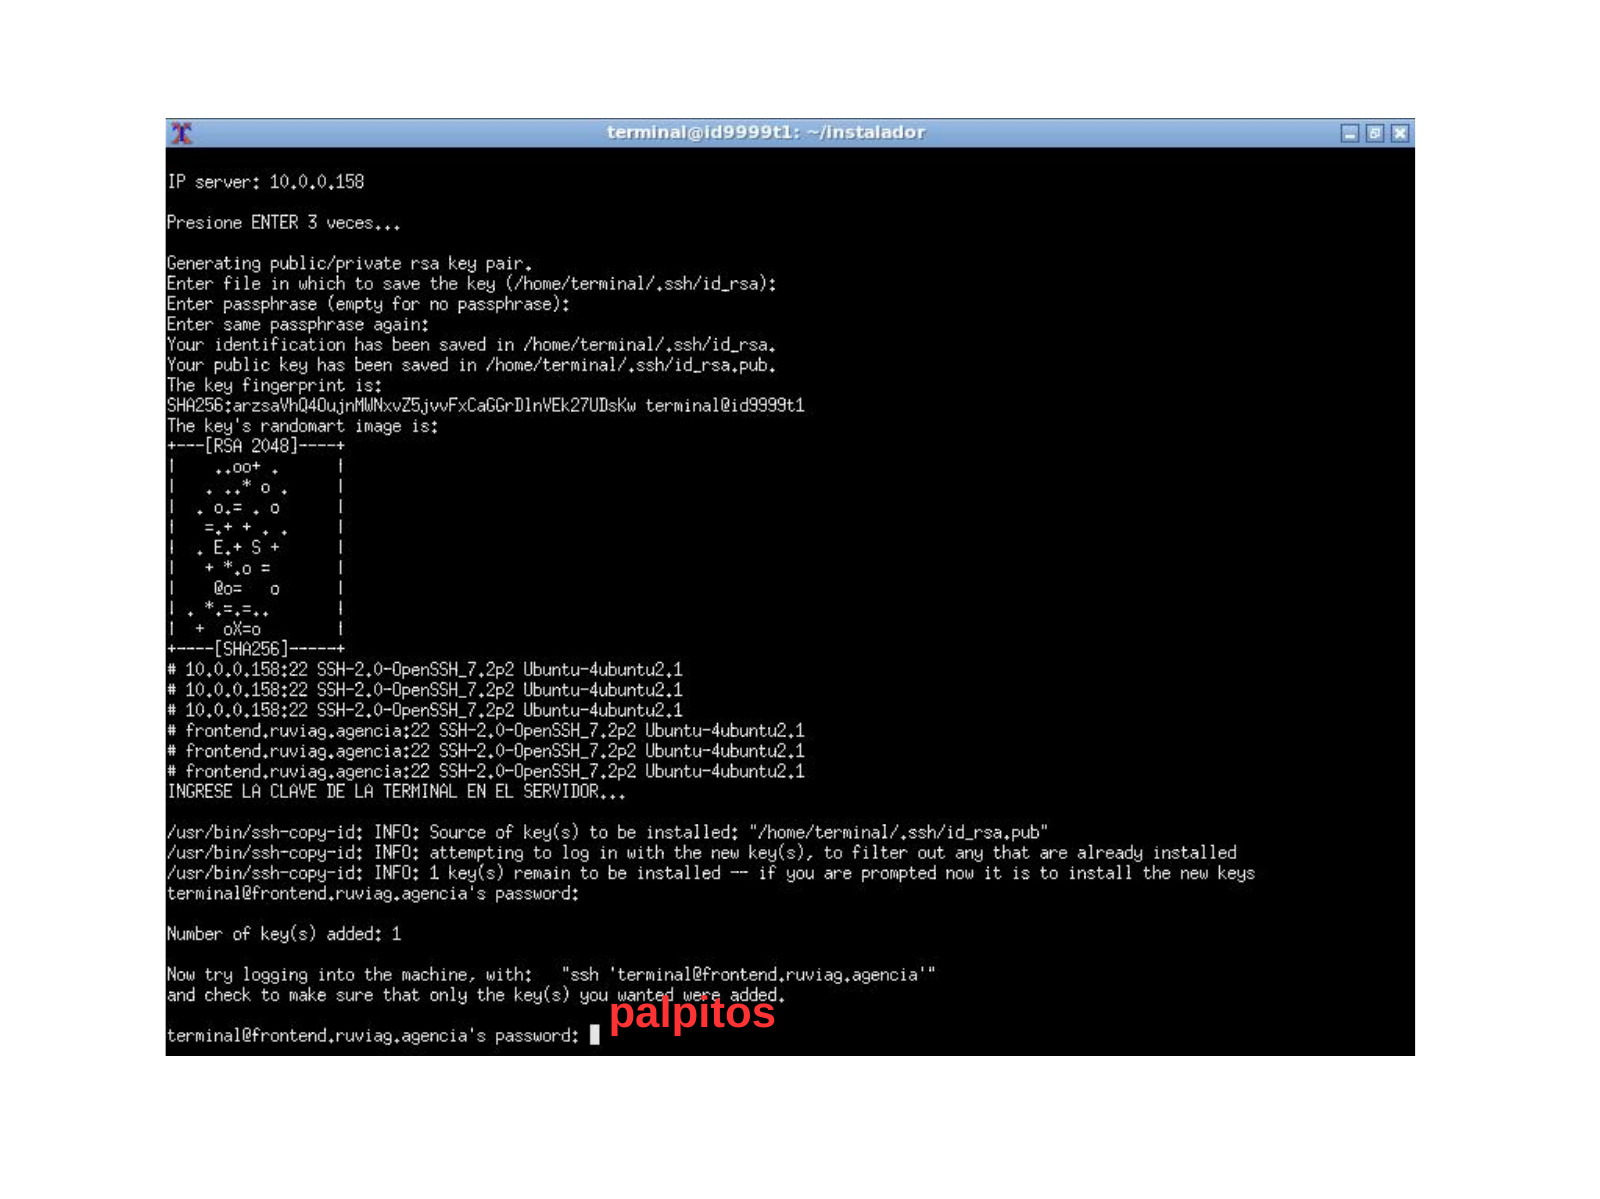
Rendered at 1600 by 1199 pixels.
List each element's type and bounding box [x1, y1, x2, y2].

picture [165, 118, 1416, 1056]
